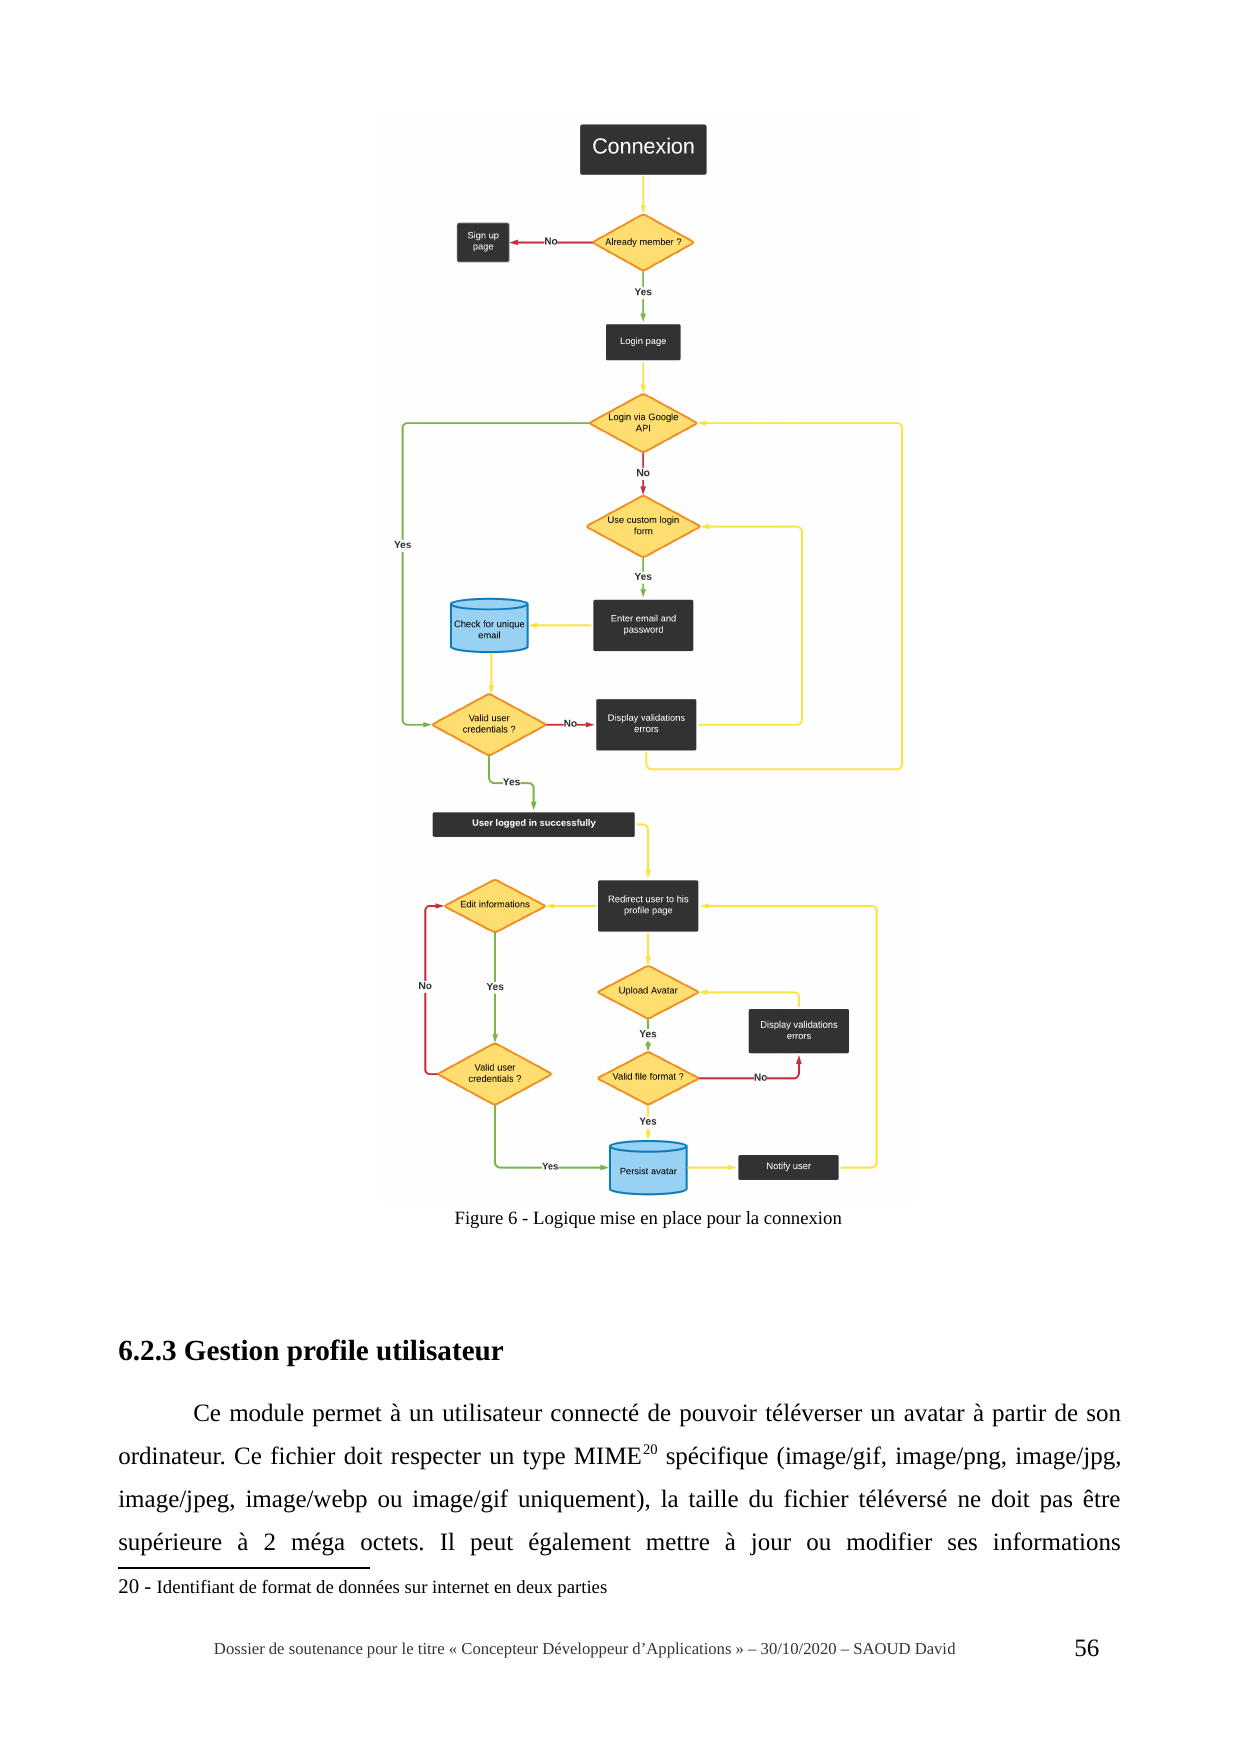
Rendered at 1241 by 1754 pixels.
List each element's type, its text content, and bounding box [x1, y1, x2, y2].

text - Identifiant de format de données sur internet en deux parties [118, 1574, 1122, 1598]
picture [381, 111, 915, 1207]
text Ce module permet à un utilisateur connecté de pouvoir téléverser un avatar à partir de son ordinateur. Ce fichier doit respecter un type MIME spécifique (image/gif, image/png, image/jpg, image/jpeg, image/webp ou image/gif uniquement), la taille du fichier téléversé ne doit pas être supérieure à 2 méga octets. Il peut également mettre à jour ou modifier ses informations [118, 1398, 1122, 1556]
subtitle 6.2.3 Gestion profile utilisateur [118, 1333, 1122, 1366]
text Figure 6 - Logique mise en place pour la connexion [297, 112, 999, 1228]
